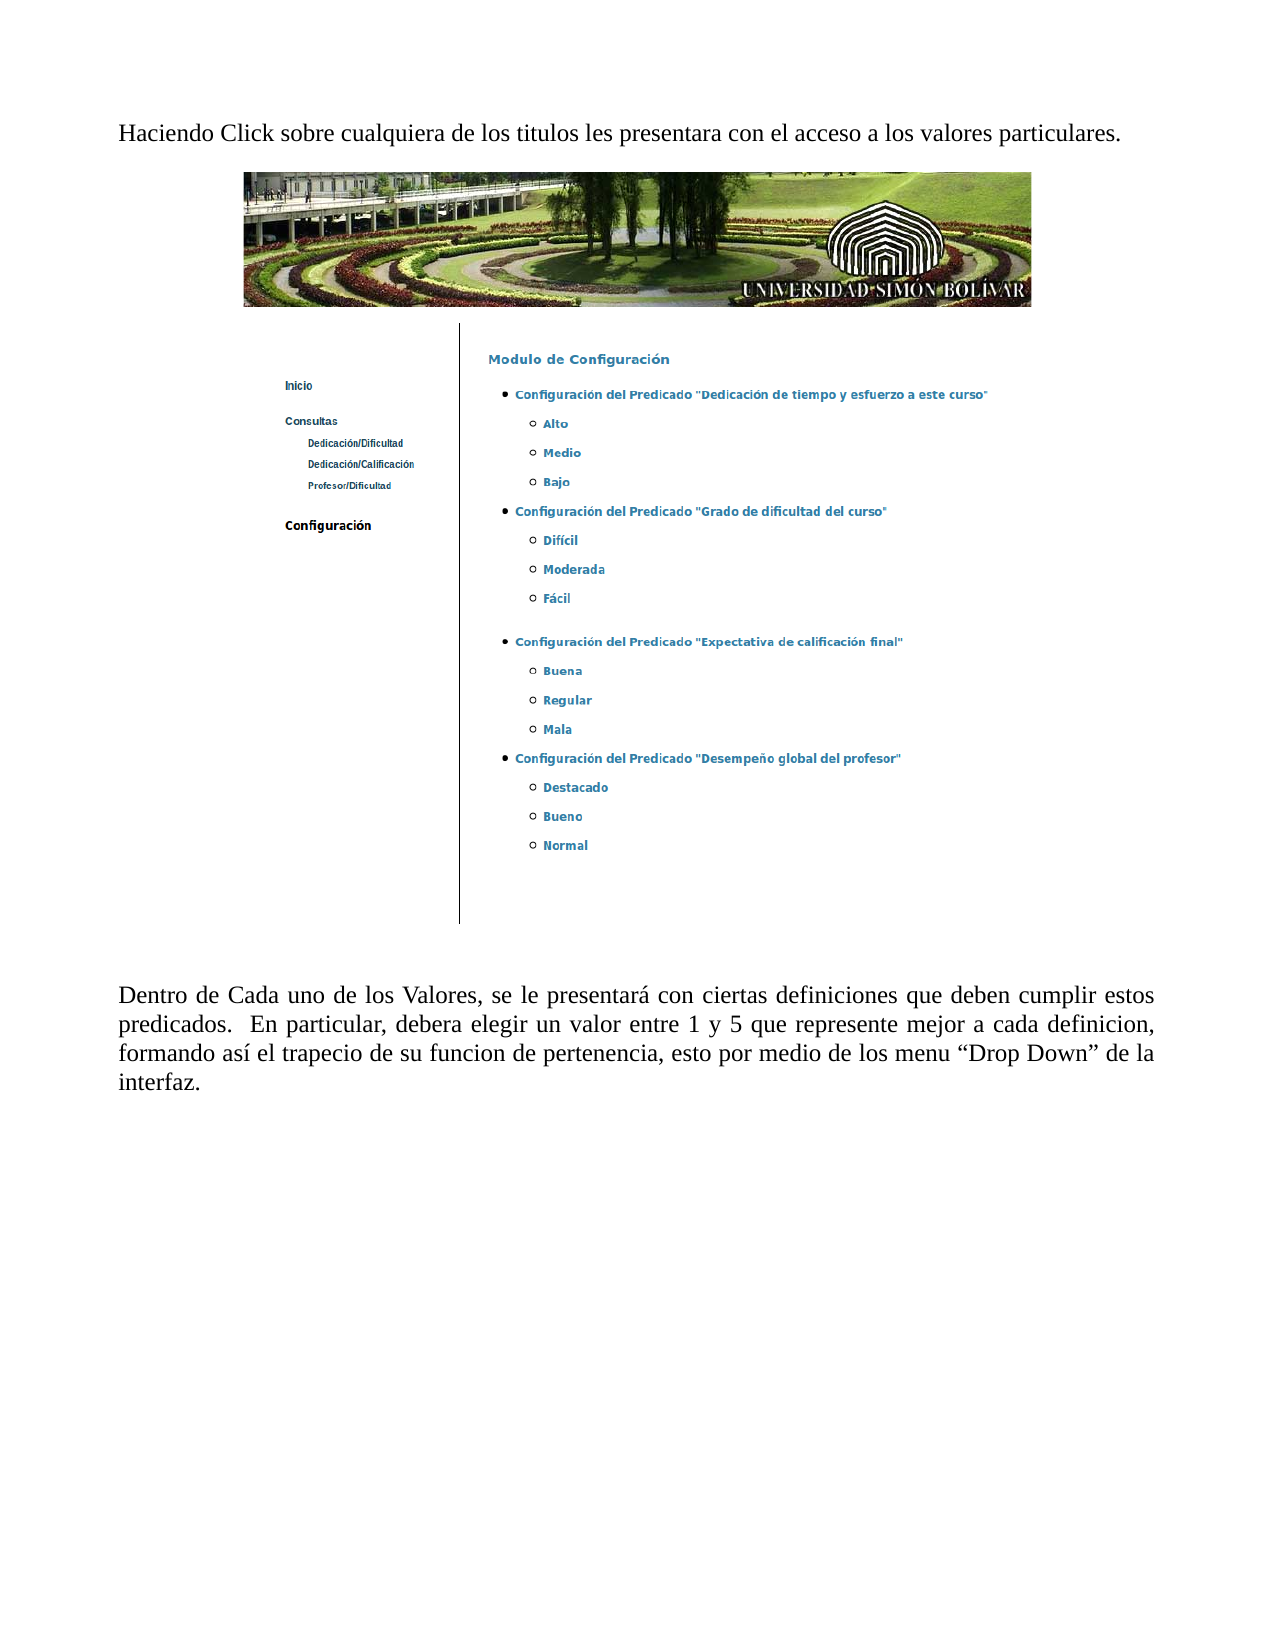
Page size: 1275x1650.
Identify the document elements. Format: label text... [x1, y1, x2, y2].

picture [243, 172, 1032, 924]
text Dentro de Cada uno de los Valores, se le presentará con ciertas definiciones que deben cumplir estos predicados. En particular, debera elegir un valor entre 1 y 5 que represente mejor a cada definicion, formando así el trapecio de su funcion de pertenencia, esto por medio de los menu “Drop Down” de la interfaz. [118, 981, 1157, 1096]
text Haciendo Click sobre cualquiera de los titulos les presentara con el acceso a los valores particulares. [118, 118, 1157, 147]
